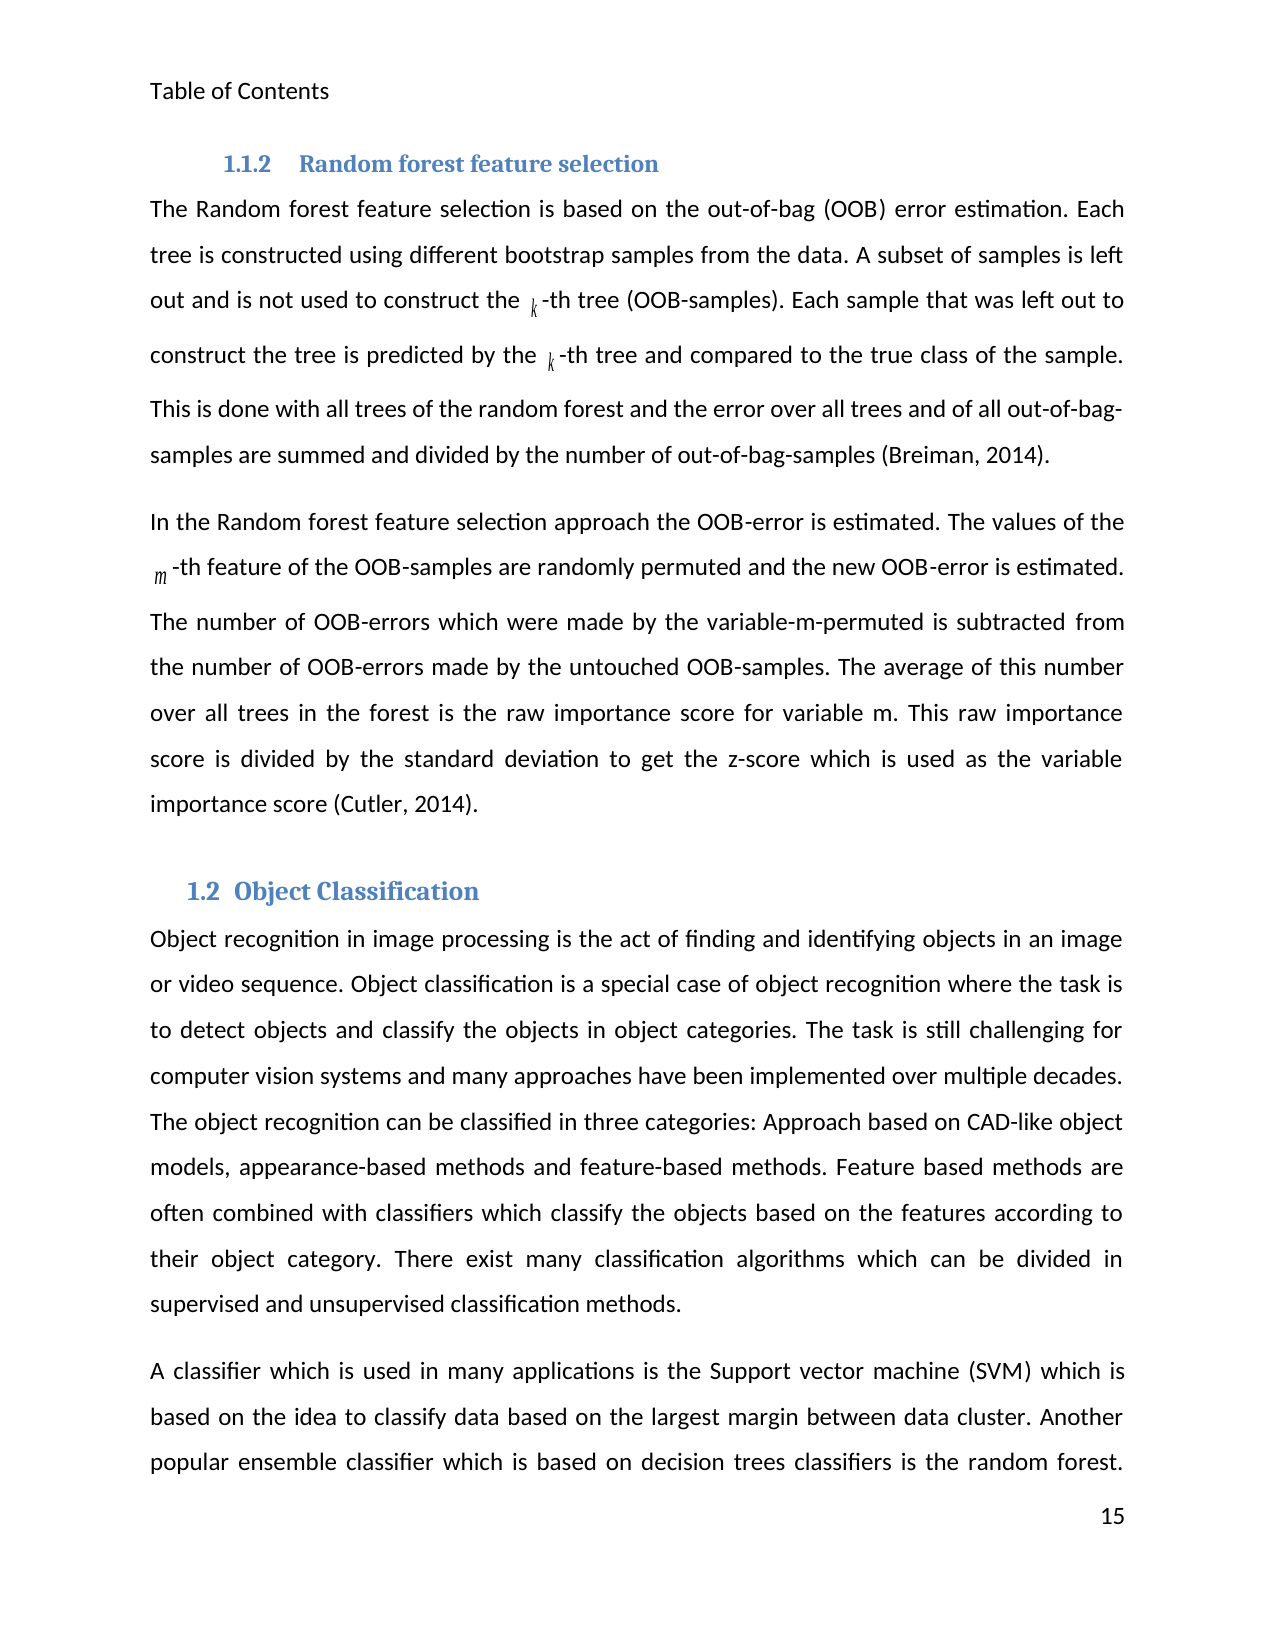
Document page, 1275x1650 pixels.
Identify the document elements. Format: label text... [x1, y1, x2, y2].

text In the Random forest feature selection approach the OOB-error is estimated. The values of the -th feature of the OOB-samples are randomly permuted and the new OOB-error is estimated. The number of OOB-errors which were made by the variable-m-permuted is subtracted from the number of OOB-errors made by the untouched OOB-samples. The average of this number over all trees in the forest is the raw importance score for variable m. This raw importance score is divided by the standard deviation to get the z-score which is used as the variable importance score (Cutler, 2014). [150, 506, 1125, 819]
subtitle Random forest feature selection [224, 150, 1125, 179]
text The Random forest feature selection is based on the out-of-bag (OOB) error estimation. Each tree is constructed using different bootstrap samples from the data. A subset of samples is left out and is not used to construct the -th tree (OOB-samples). Each sample that was left out to construct the tree is predicted by the -th tree and compared to the true class of the sample. This is done with all trees of the random forest and the error over all trees and of all out-of-bag-samples are summed and divided by the number of out-of-bag-samples (Breiman, 2014). [150, 193, 1125, 469]
subtitle Object Classification [187, 876, 1125, 907]
text A classifier which is used in many applications is the Support vector machine (SVM) which is based on the idea to classify data based on the largest margin between data cluster. Another popular ensemble classifier which is based on decision trees classifiers is the random forest. [150, 1355, 1125, 1477]
text Object recognition in image processing is the act of finding and identifying objects in an image or video sequence. Object classification is a special case of object recognition where the task is to detect objects and classify the objects in object categories. The task is still challenging for computer vision systems and many approaches have been implemented over multiple decades. The object recognition can be classified in three categories: Approach based on CAD-like object models, appearance-based methods and feature-based methods. Feature based methods are often combined with classifiers which classify the objects based on the features according to their object category. There exist many classification algorithms which can be divided in supervised and unsupervised classification methods. [150, 923, 1125, 1319]
